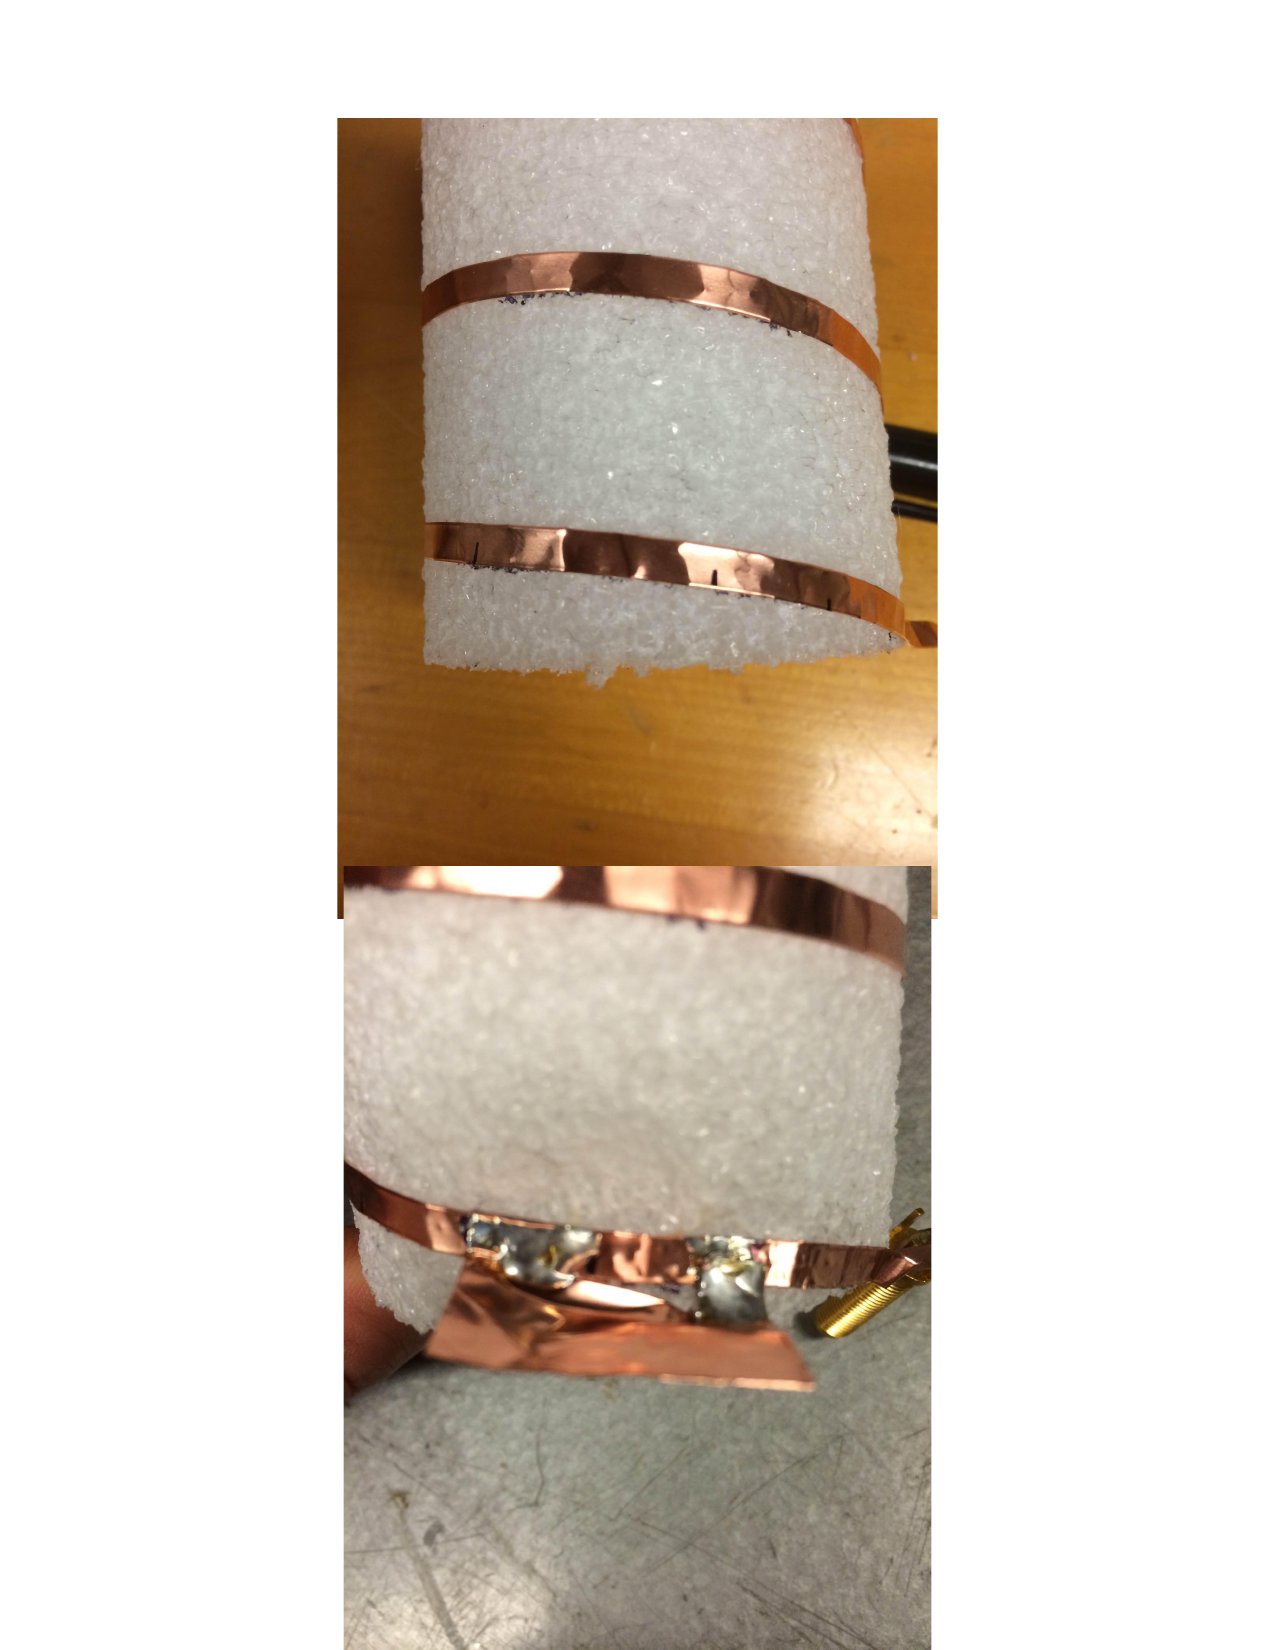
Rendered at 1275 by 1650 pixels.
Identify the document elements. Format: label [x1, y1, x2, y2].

picture [337, 118, 938, 1650]
